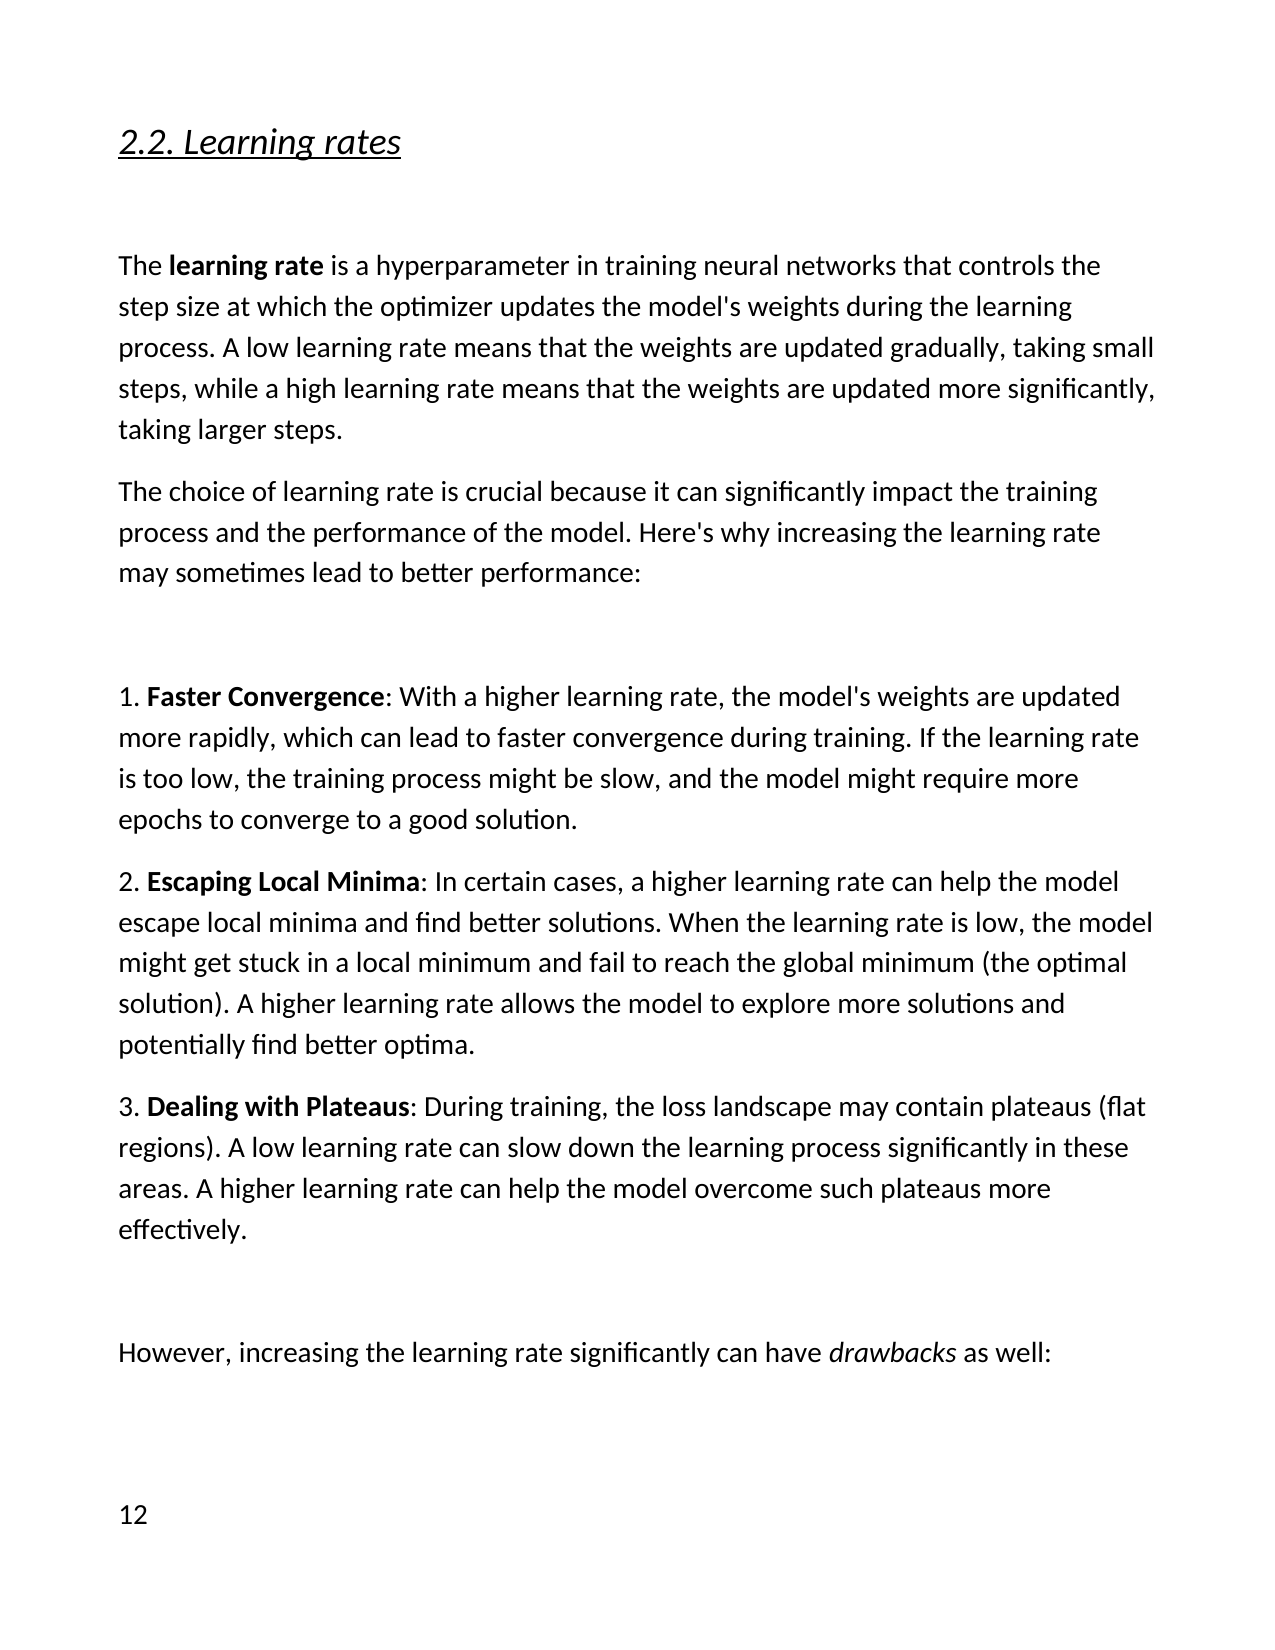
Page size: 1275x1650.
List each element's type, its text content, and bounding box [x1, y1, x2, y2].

text The choice of learning rate is crucial because it can significantly impact the training process and the performance of the model. Here's why increasing the learning rate may sometimes lead to better performance: [118, 473, 1157, 590]
text However, increasing the learning rate significantly can have drawbacks as well: [118, 1334, 1157, 1370]
text 2. Escaping Local Minima: In certain cases, a higher learning rate can help the model escape local minima and find better solutions. When the learning rate is low, the model might get stuck in a local minimum and fail to reach the global minimum (the optimal solution). A higher learning rate allows the model to explore more solutions and potentially find better optima. [118, 863, 1157, 1062]
text 3. Dealing with Plateaus: During training, the loss landscape may contain plateaus (flat regions). A low learning rate can slow down the learning process significantly in these areas. A higher learning rate can help the model overcome such plateaus more effectively. [118, 1088, 1157, 1247]
text The learning rate is a hyperparameter in training neural networks that controls the step size at which the optimizer updates the model's weights during the learning process. A low learning rate means that the weights are updated gradually, taking small steps, while a high learning rate means that the weights are updated more significantly, taking larger steps. [118, 247, 1157, 447]
text 1. Faster Convergence: With a higher learning rate, the model's weights are updated more rapidly, which can lead to faster convergence during training. If the learning rate is too low, the training process might be slow, and the model might require more epochs to converge to a good solution. [118, 678, 1157, 837]
subtitle 2.2. Learning rates [118, 118, 1157, 164]
